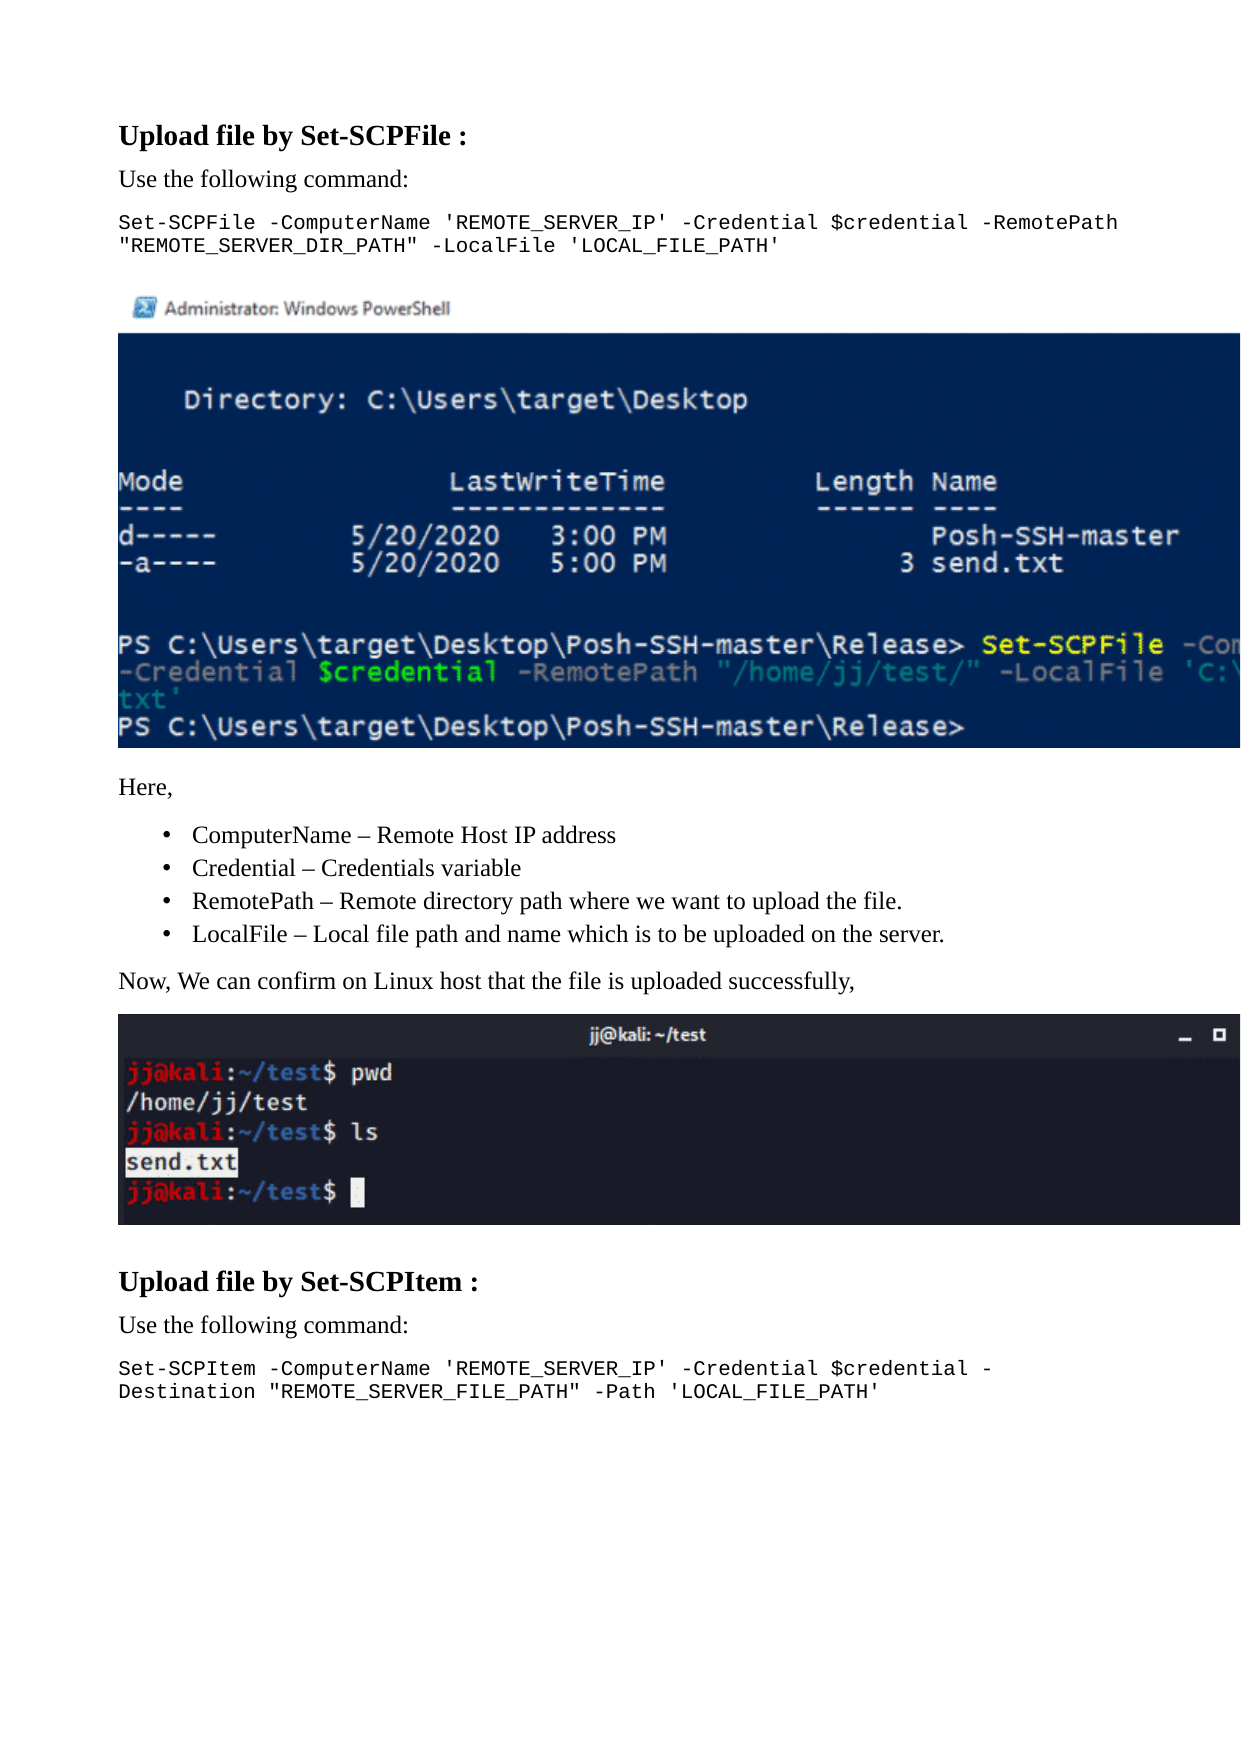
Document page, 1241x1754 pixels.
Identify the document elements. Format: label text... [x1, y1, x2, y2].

text Set-SCPFile -ComputerName 'REMOTE_SERVER_IP' -Credential $credential -RemotePath "REMOTE_SERVER_DIR_PATH" -LocalFile 'LOCAL_FILE_PATH' [118, 212, 1122, 259]
list Credential – Credentials variable [162, 853, 1122, 882]
text Set-SCPItem -ComputerName 'REMOTE_SERVER_IP' -Credential $credential -Destination "REMOTE_SERVER_FILE_PATH" -Path 'LOCAL_FILE_PATH' [118, 1357, 1122, 1405]
picture [118, 1014, 1241, 1225]
text Use the following command: [118, 164, 1122, 193]
subtitle Upload file by Set-SCPItem : [118, 1264, 1122, 1297]
text Use the following command: [118, 1310, 1122, 1339]
list ComputerName – Remote Host IP address [162, 820, 1122, 848]
text Now, We can confirm on Linux host that the file is uploaded successfully, [118, 966, 1122, 995]
subtitle Upload file by Set-SCPFile : [118, 118, 1122, 152]
picture [118, 288, 1241, 748]
text Here, [118, 772, 1122, 801]
list RemotePath – Remote directory path where we want to upload the file. [162, 886, 1122, 914]
list LocalFile – Local file path and name which is to be uploaded on the server. [162, 919, 1122, 948]
